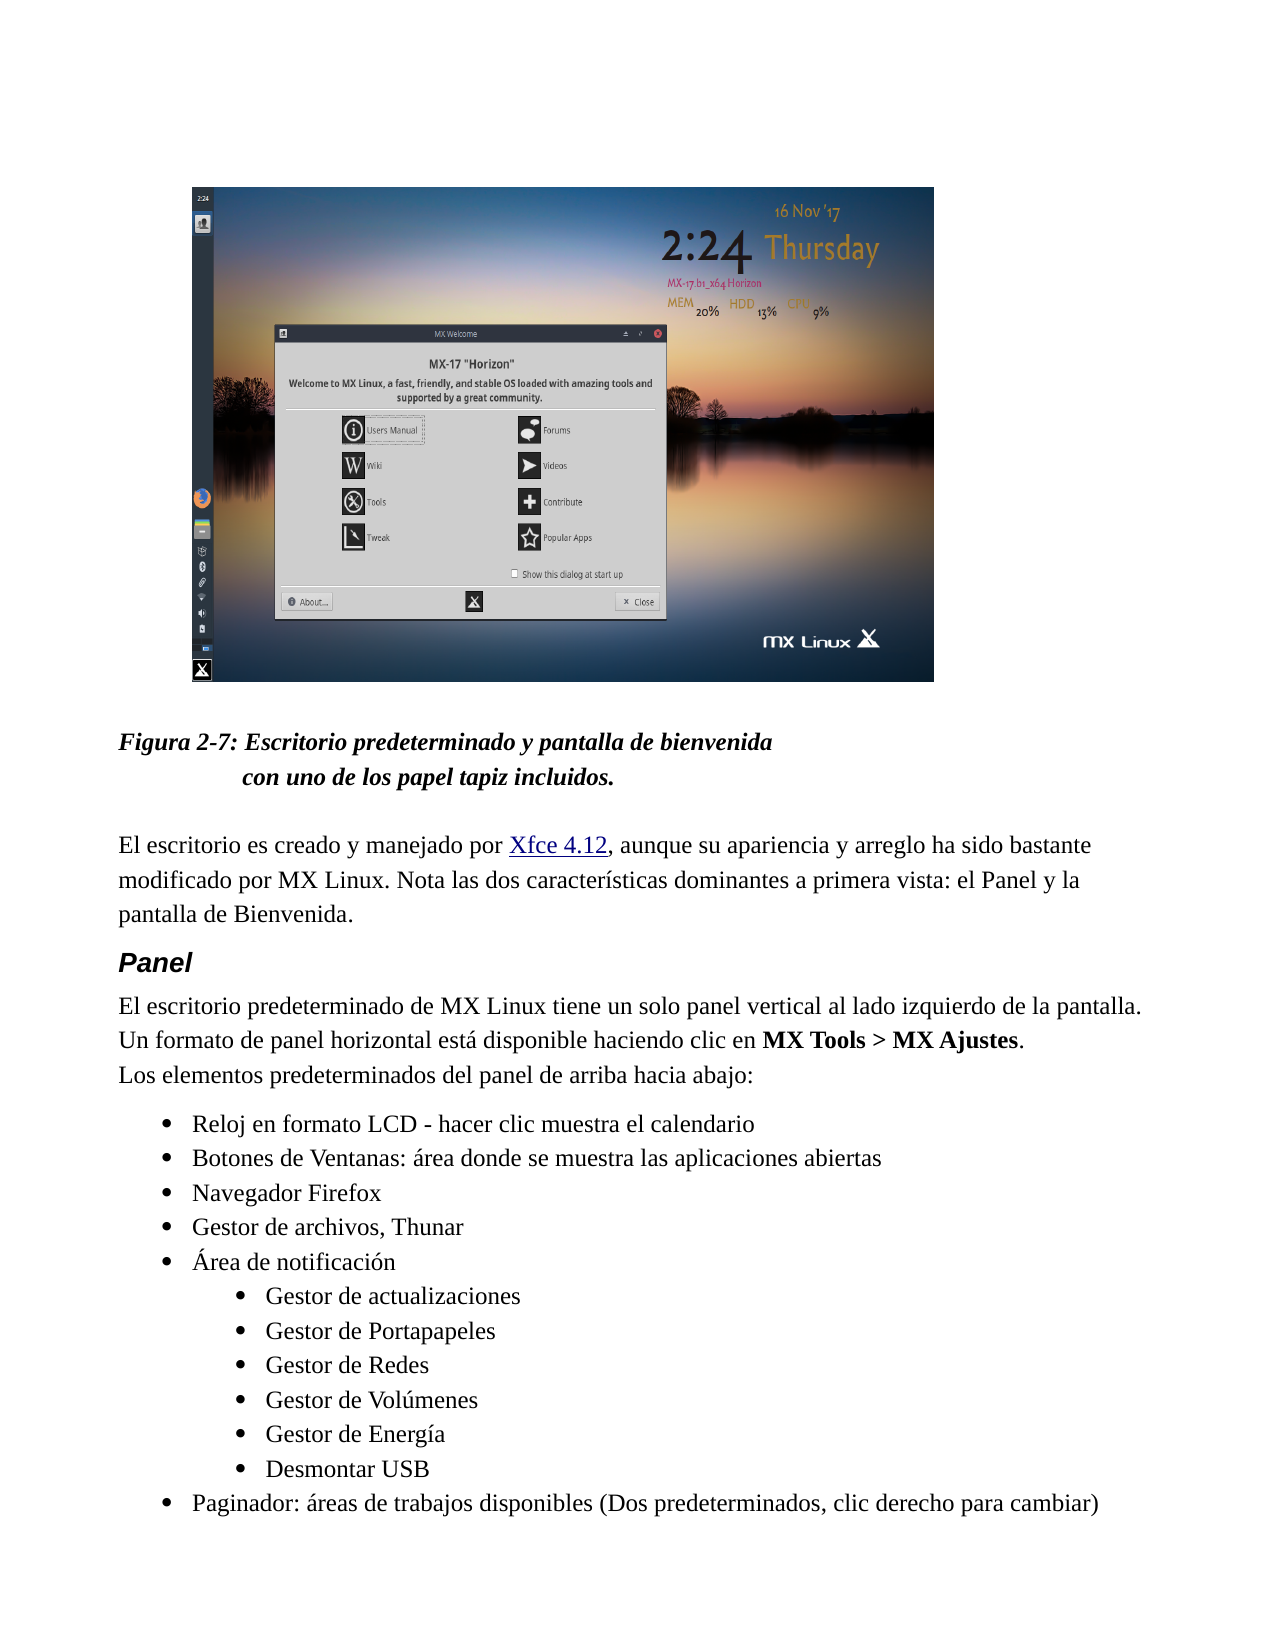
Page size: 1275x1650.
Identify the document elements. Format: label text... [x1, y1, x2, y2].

list Gestor de Volúmenes [236, 1385, 1157, 1413]
list Gestor de Portapapeles [236, 1316, 1157, 1344]
text El escritorio predeterminado de MX Linux tiene un solo panel vertical al lado izquierdo de la pantalla. Un formato de panel horizontal está disponible haciendo clic en MX Tools > MX Ajustes. [118, 991, 1157, 1054]
list Gestor de archivos, Thunar [162, 1212, 1157, 1241]
text Los elementos predeterminados del panel de arriba hacia abajo: [118, 1060, 1157, 1089]
picture [192, 187, 934, 682]
list Navegador Firefox [162, 1178, 1157, 1207]
text El escritorio es creado y manejado por Xfce 4.12, aunque su apariencia y arreglo ha sido bastante modificado por MX Linux. Nota las dos características dominantes a primera vista: el Panel y la pantalla de Bienvenida. [118, 831, 1157, 928]
list Gestor de Redes [236, 1350, 1157, 1379]
list Paginador: áreas de trabajos disponibles (Dos predeterminados, clic derecho para cambiar) [162, 1488, 1157, 1517]
subtitle Panel [118, 947, 1157, 978]
list Botones de Ventanas: área donde se muestra las aplicaciones abiertas [162, 1143, 1157, 1172]
list Gestor de actualizaciones [236, 1281, 1157, 1310]
list Desmontar USB [236, 1454, 1157, 1482]
text Figura 2-7: Escritorio predeterminado y pantalla de bienvenida con uno de los papel tapiz incluidos. [118, 693, 1157, 790]
list Gestor de Energía [236, 1419, 1157, 1448]
list Reloj en formato LCD - hacer clic muestra el calendario [162, 1109, 1157, 1138]
list Área de notificación [162, 1247, 1157, 1276]
